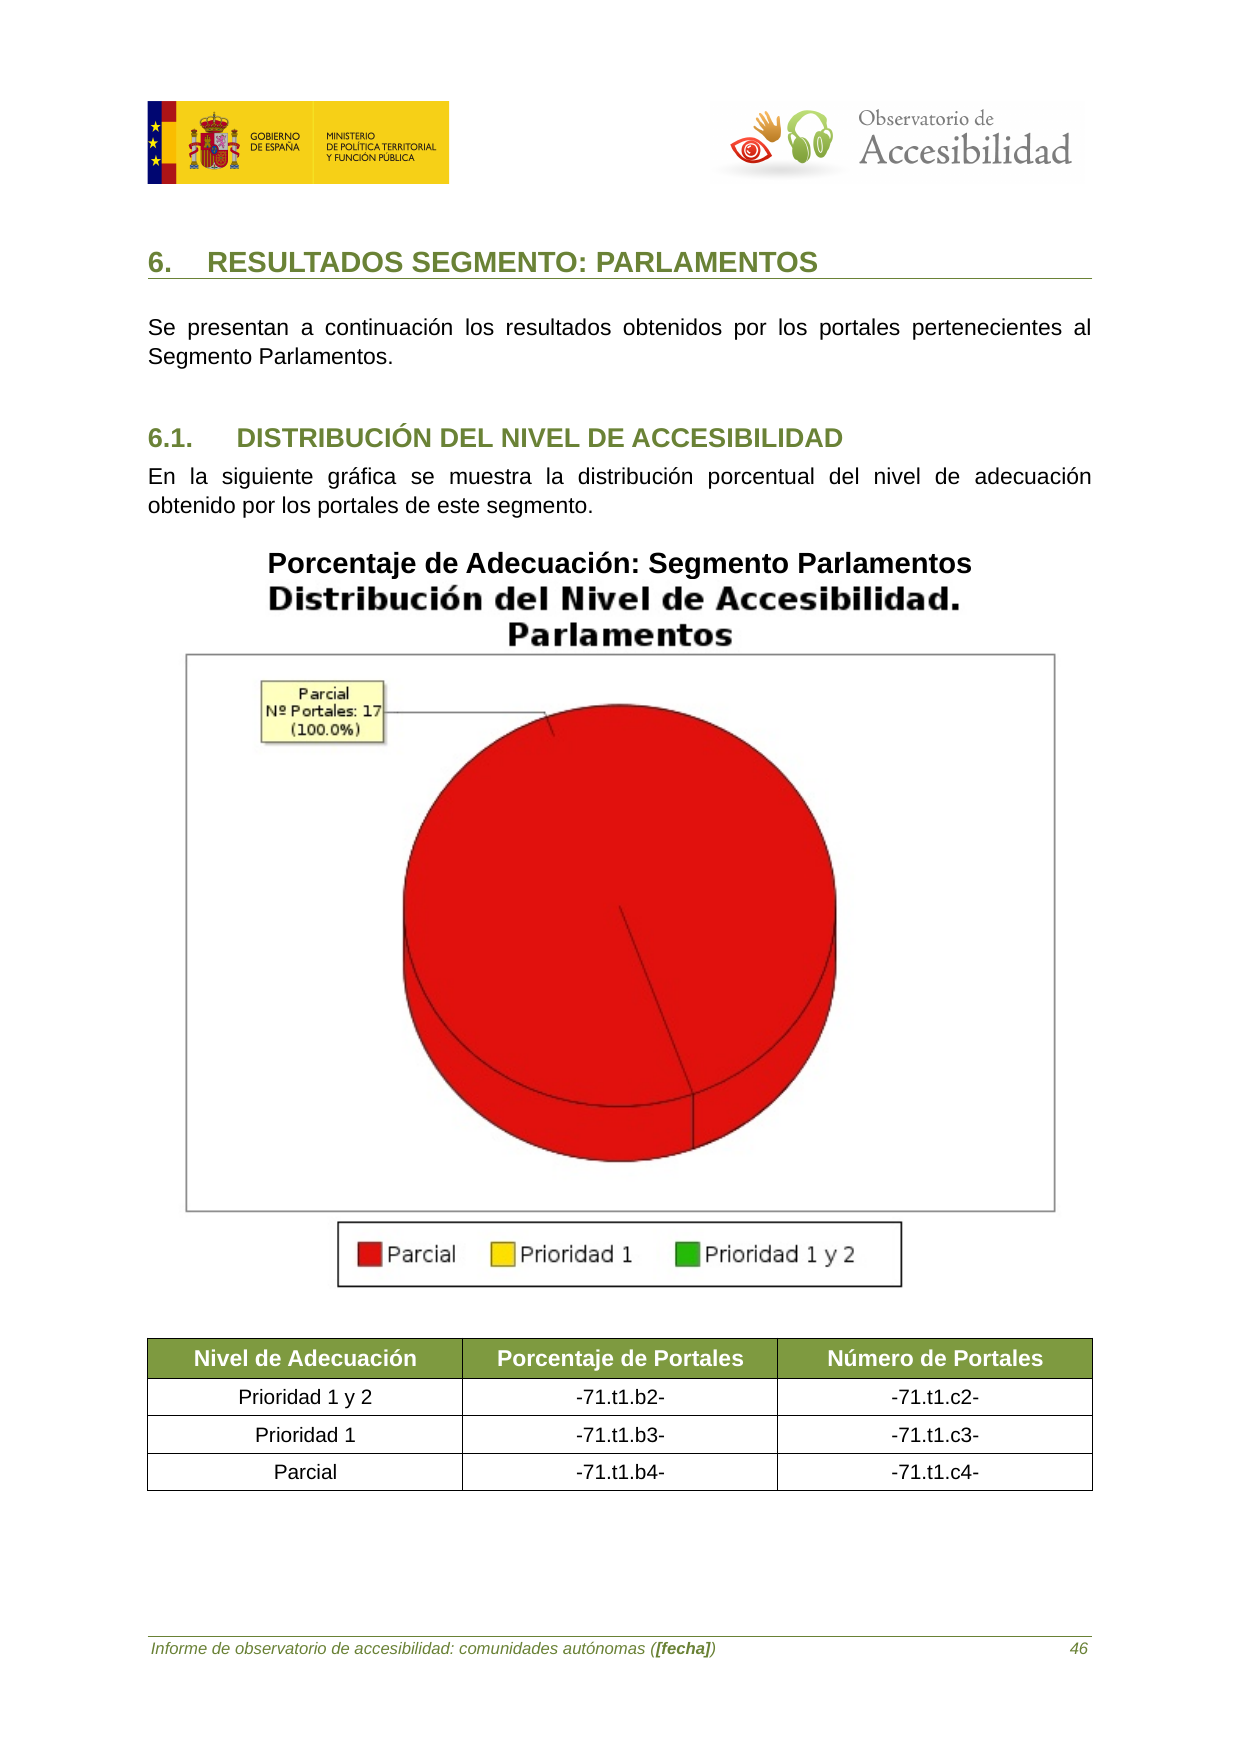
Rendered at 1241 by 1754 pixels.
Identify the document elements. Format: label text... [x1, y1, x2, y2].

subtitle Resultados Segmento: Parlamentos [148, 245, 1092, 278]
table_cell Prioridad 1 [148, 1416, 462, 1453]
table_cell -71.t1.b3- [463, 1416, 777, 1453]
subtitle Distribución del nivel de accesibilidad [148, 422, 1092, 453]
picture [147, 101, 450, 184]
table_cell Prioridad 1 y 2 [148, 1379, 462, 1415]
table_cell -71.t1.c2- [778, 1379, 1092, 1415]
table_header Número de Portales [778, 1339, 1092, 1378]
picture [178, 579, 1062, 1289]
table_cell -71.t1.b4- [463, 1454, 777, 1490]
table_cell -71.t1.c3- [778, 1416, 1092, 1453]
table_cell -71.t1.c4- [778, 1454, 1092, 1490]
text Porcentaje de Adecuación: Segmento Parlamentos [148, 546, 1092, 579]
picture [710, 101, 1086, 184]
text En la siguiente gráfica se muestra la distribución porcentual del nivel de adecuación obtenido por los portales de este segmento. [148, 463, 1092, 518]
table_header Nivel de Adecuación [148, 1339, 462, 1378]
text Se presentan a continuación los resultados obtenidos por los portales pertenecientes al Segmento Parlamentos. [148, 314, 1092, 369]
table_cell -71.t1.b2- [463, 1379, 777, 1415]
table_header Porcentaje de Portales [463, 1339, 777, 1378]
table_cell Parcial [148, 1454, 462, 1490]
